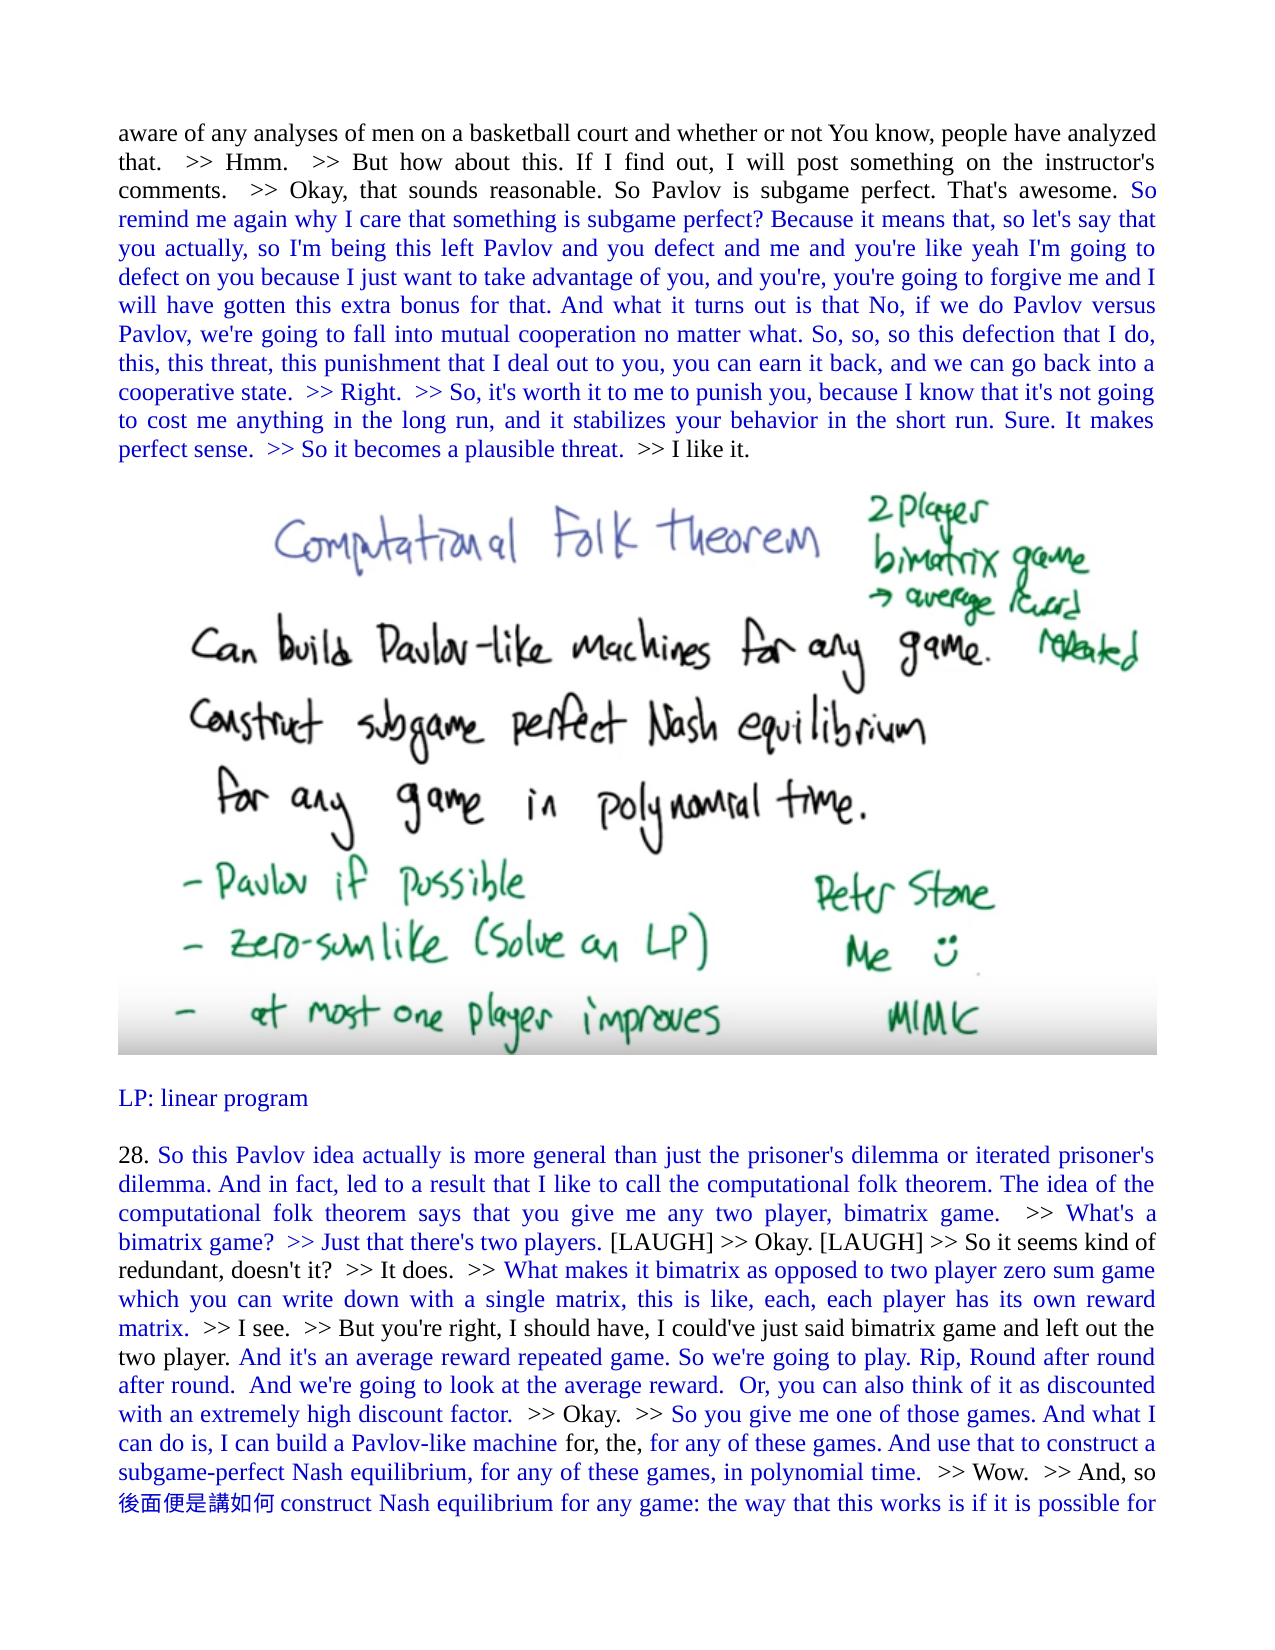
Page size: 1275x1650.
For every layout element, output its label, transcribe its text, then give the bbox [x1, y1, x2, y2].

text 28. So this Pavlov idea actually is more general than just the prisoner's dilemma or iterated prisoner's dilemma. And in fact, led to a result that I like to call the computational folk theorem. The idea of the computational folk theorem says that you give me any two player, bimatrix game. >> What's a bimatrix game? >> Just that there's two players. [LAUGH] >> Okay. [LAUGH] >> So it seems kind of redundant, doesn't it? >> It does. >> What makes it bimatrix as opposed to two player zero sum game which you can write down with a single matrix, this is like, each, each player has its own reward matrix. >> I see. >> But you're right, I should have, I could've just said bimatrix game and left out the two player. And it's an average reward repeated game. So we're going to play. Rip, Round after round after round. And we're going to look at the average reward. Or, you can also think of it as discounted with an extremely high discount factor. >> Okay. >> So you give me one of those games. And what I can do is, I can build a Pavlov-like machine for, the, for any of these games. And use that to construct a subgame-perfect Nash equilibrium, for any of these games, in polynomial time. >> Wow. >> And, so 後面便是講如何construct Nash equilibrium for any game: the way that this works is if it is possible for [118, 1141, 1157, 1517]
text LP: linear program [118, 1083, 1157, 1112]
picture [118, 491, 1157, 1055]
text aware of any analyses of men on a basketball court and whether or not You know, people have analyzed that. >> Hmm. >> But how about this. If I find out, I will post something on the instructor's comments. >> Okay, that sounds reasonable. So Pavlov is subgame perfect. That's awesome. So remind me again why I care that something is subgame perfect? Because it means that, so let's say that you actually, so I'm being this left Pavlov and you defect and me and you're like yeah I'm going to defect on you because I just want to take advantage of you, and you're, you're going to forgive me and I will have gotten this extra bonus for that. And what it turns out is that No, if we do Pavlov versus Pavlov, we're going to fall into mutual cooperation no matter what. So, so, so this defection that I do, this, this threat, this punishment that I deal out to you, you can earn it back, and we can go back into a cooperative state. >> Right. >> So, it's worth it to me to punish you, because I know that it's not going to cost me anything in the long run, and it stabilizes your behavior in the short run. Sure. It makes perfect sense. >> So it becomes a plausible threat. >> I like it. [118, 118, 1157, 463]
